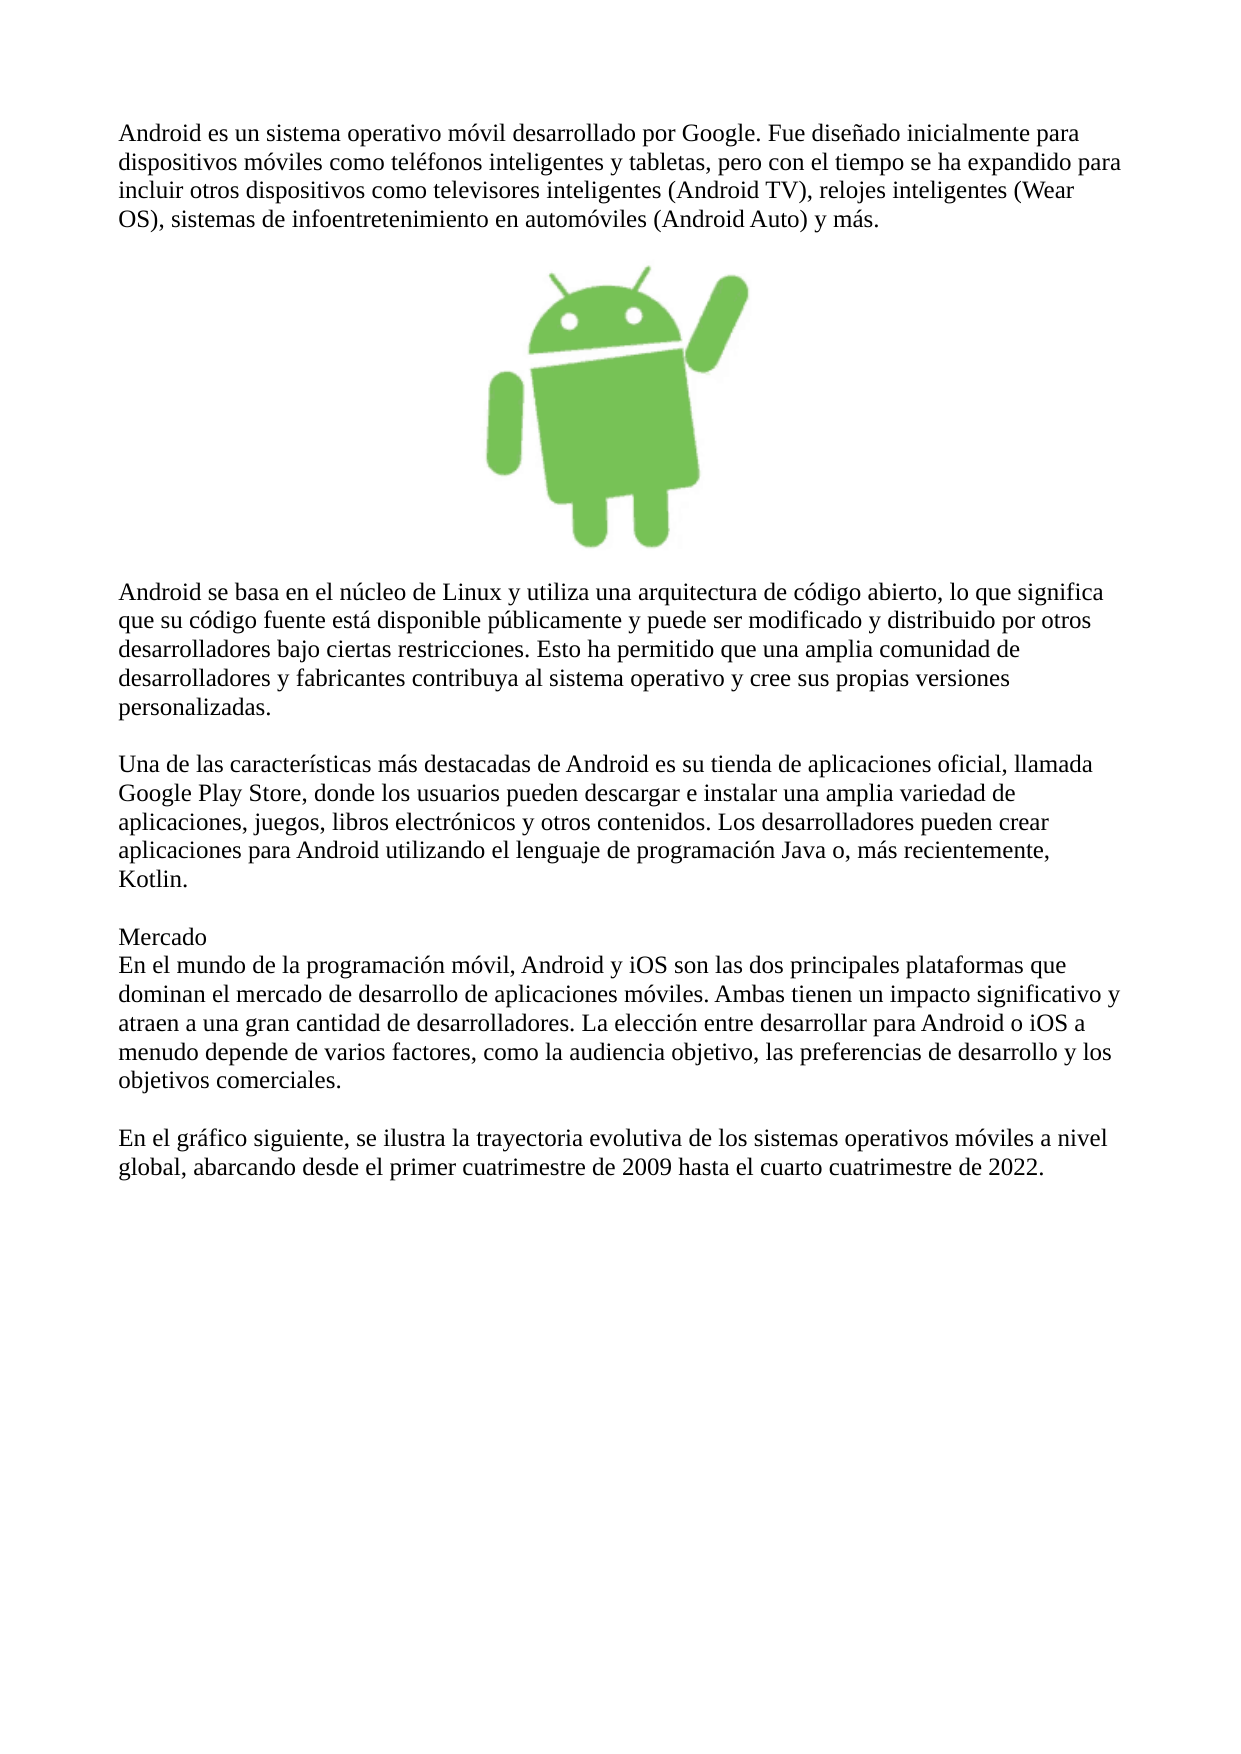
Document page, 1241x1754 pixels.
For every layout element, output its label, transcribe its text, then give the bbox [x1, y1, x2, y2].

text En el gráfico siguiente, se ilustra la trayectoria evolutiva de los sistemas operativos móviles a nivel global, abarcando desde el primer cuatrimestre de 2009 hasta el cuarto cuatrimestre de 2022. [118, 1123, 1122, 1181]
text Una de las características más destacadas de Android es su tienda de aplicaciones oficial, llamada Google Play Store, donde los usuarios pueden descargar e instalar una amplia variedad de aplicaciones, juegos, libros electrónicos y otros contenidos. Los desarrolladores pueden crear aplicaciones para Android utilizando el lenguaje de programación Java o, más recientemente, Kotlin. [118, 749, 1122, 893]
text Mercado [118, 922, 1122, 951]
picture [448, 233, 792, 577]
text Android se basa en el núcleo de Linux y utiliza una arquitectura de código abierto, lo que significa que su código fuente está disponible públicamente y puede ser modificado y distribuido por otros desarrolladores bajo ciertas restricciones. Esto ha permitido que una amplia comunidad de desarrolladores y fabricantes contribuya al sistema operativo y cree sus propias versiones personalizadas. [118, 577, 1122, 721]
text Android es un sistema operativo móvil desarrollado por Google. Fue diseñado inicialmente para dispositivos móviles como teléfonos inteligentes y tabletas, pero con el tiempo se ha expandido para incluir otros dispositivos como televisores inteligentes (Android TV), relojes inteligentes (Wear OS), sistemas de infoentretenimiento en automóviles (Android Auto) y más. [118, 118, 1122, 233]
text En el mundo de la programación móvil, Android y iOS son las dos principales plataformas que dominan el mercado de desarrollo de aplicaciones móviles. Ambas tienen un impacto significativo y atraen a una gran cantidad de desarrolladores. La elección entre desarrollar para Android o iOS a menudo depende de varios factores, como la audiencia objetivo, las preferencias de desarrollo y los objetivos comerciales. [118, 951, 1122, 1094]
